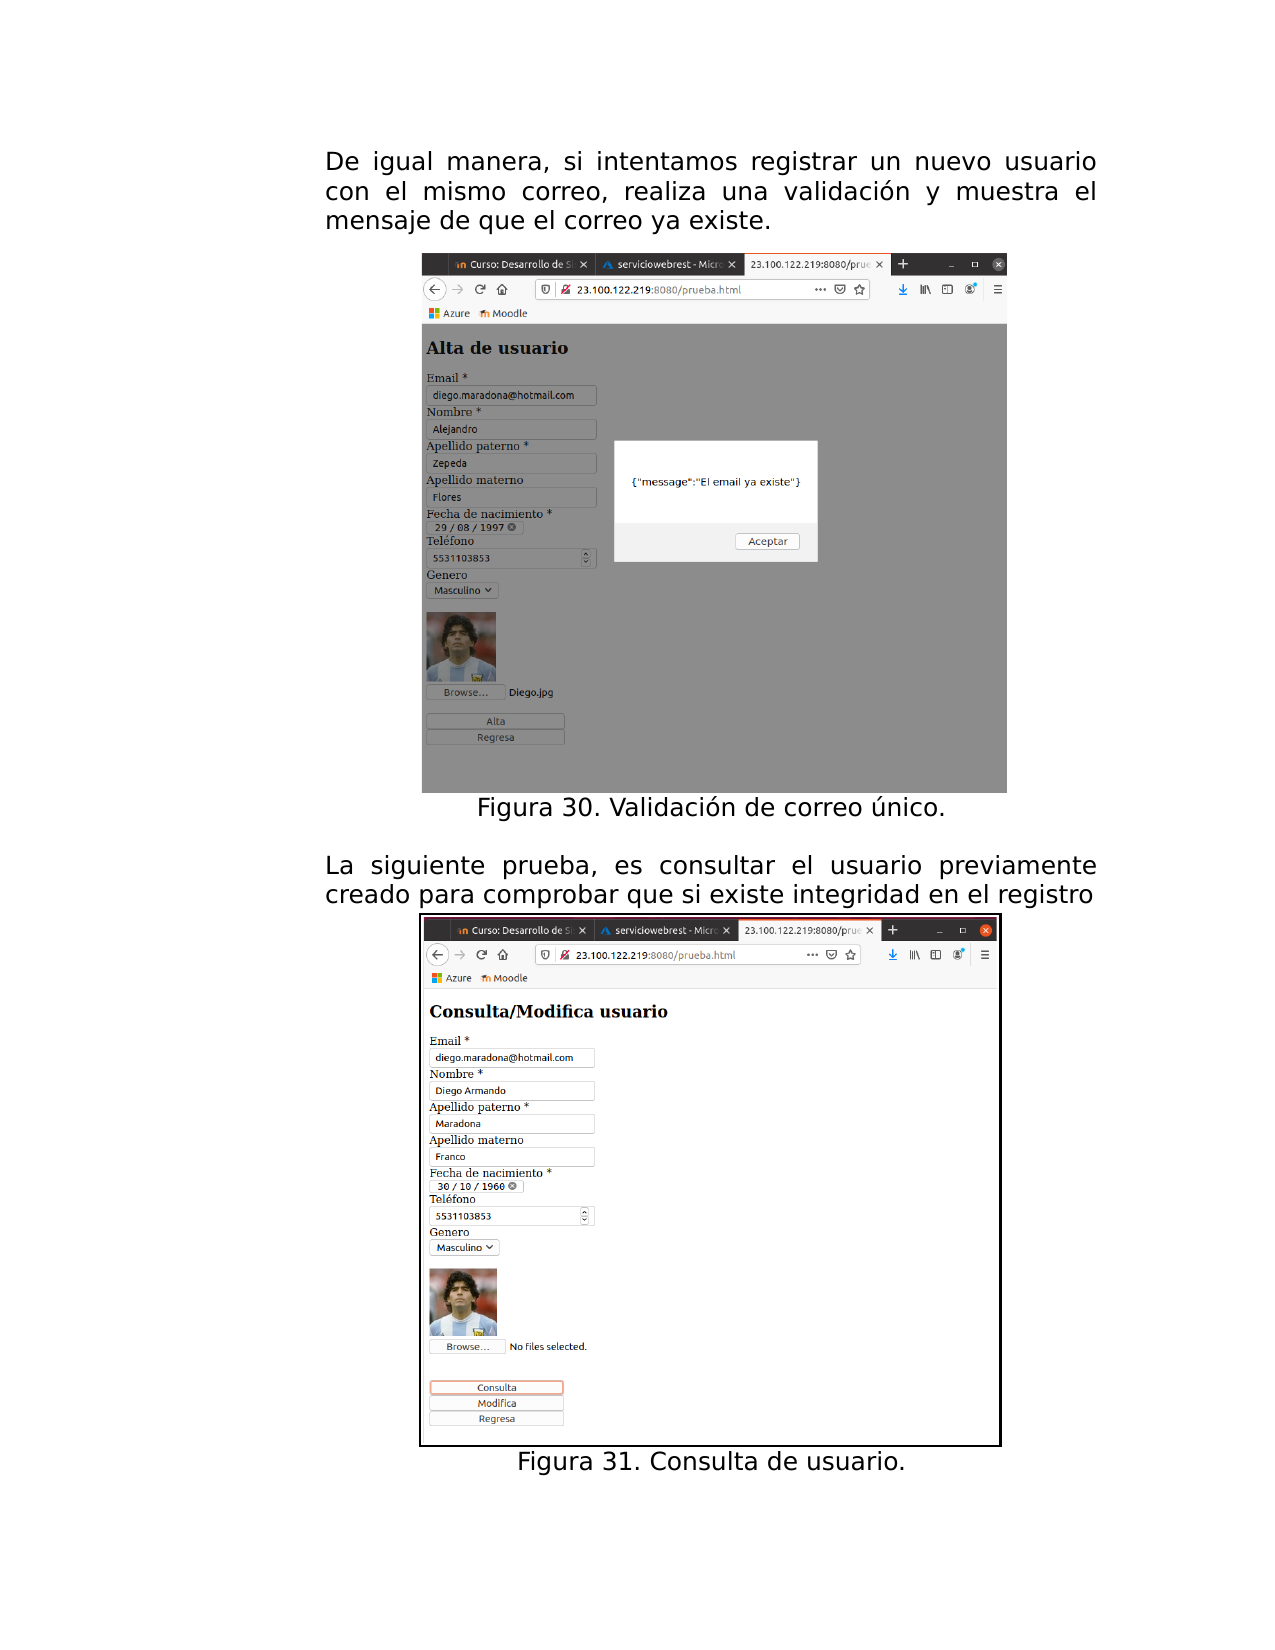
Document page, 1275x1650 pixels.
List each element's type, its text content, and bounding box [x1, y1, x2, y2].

picture [423, 917, 948, 1443]
text De igual manera, si intentamos registrar un nuevo usuario con el mismo correo, realiza una validación y muestra el mensaje de que el correo ya existe. [325, 148, 1098, 235]
text Figura 30. Validación de correo único. [325, 235, 1098, 822]
picture [421, 253, 953, 793]
text Figura 31. Consulta de usuario. [325, 909, 1098, 1476]
text La siguiente prueba, es consultar el usuario previamente creado para comprobar que si existe integridad en el registro [325, 851, 1098, 909]
